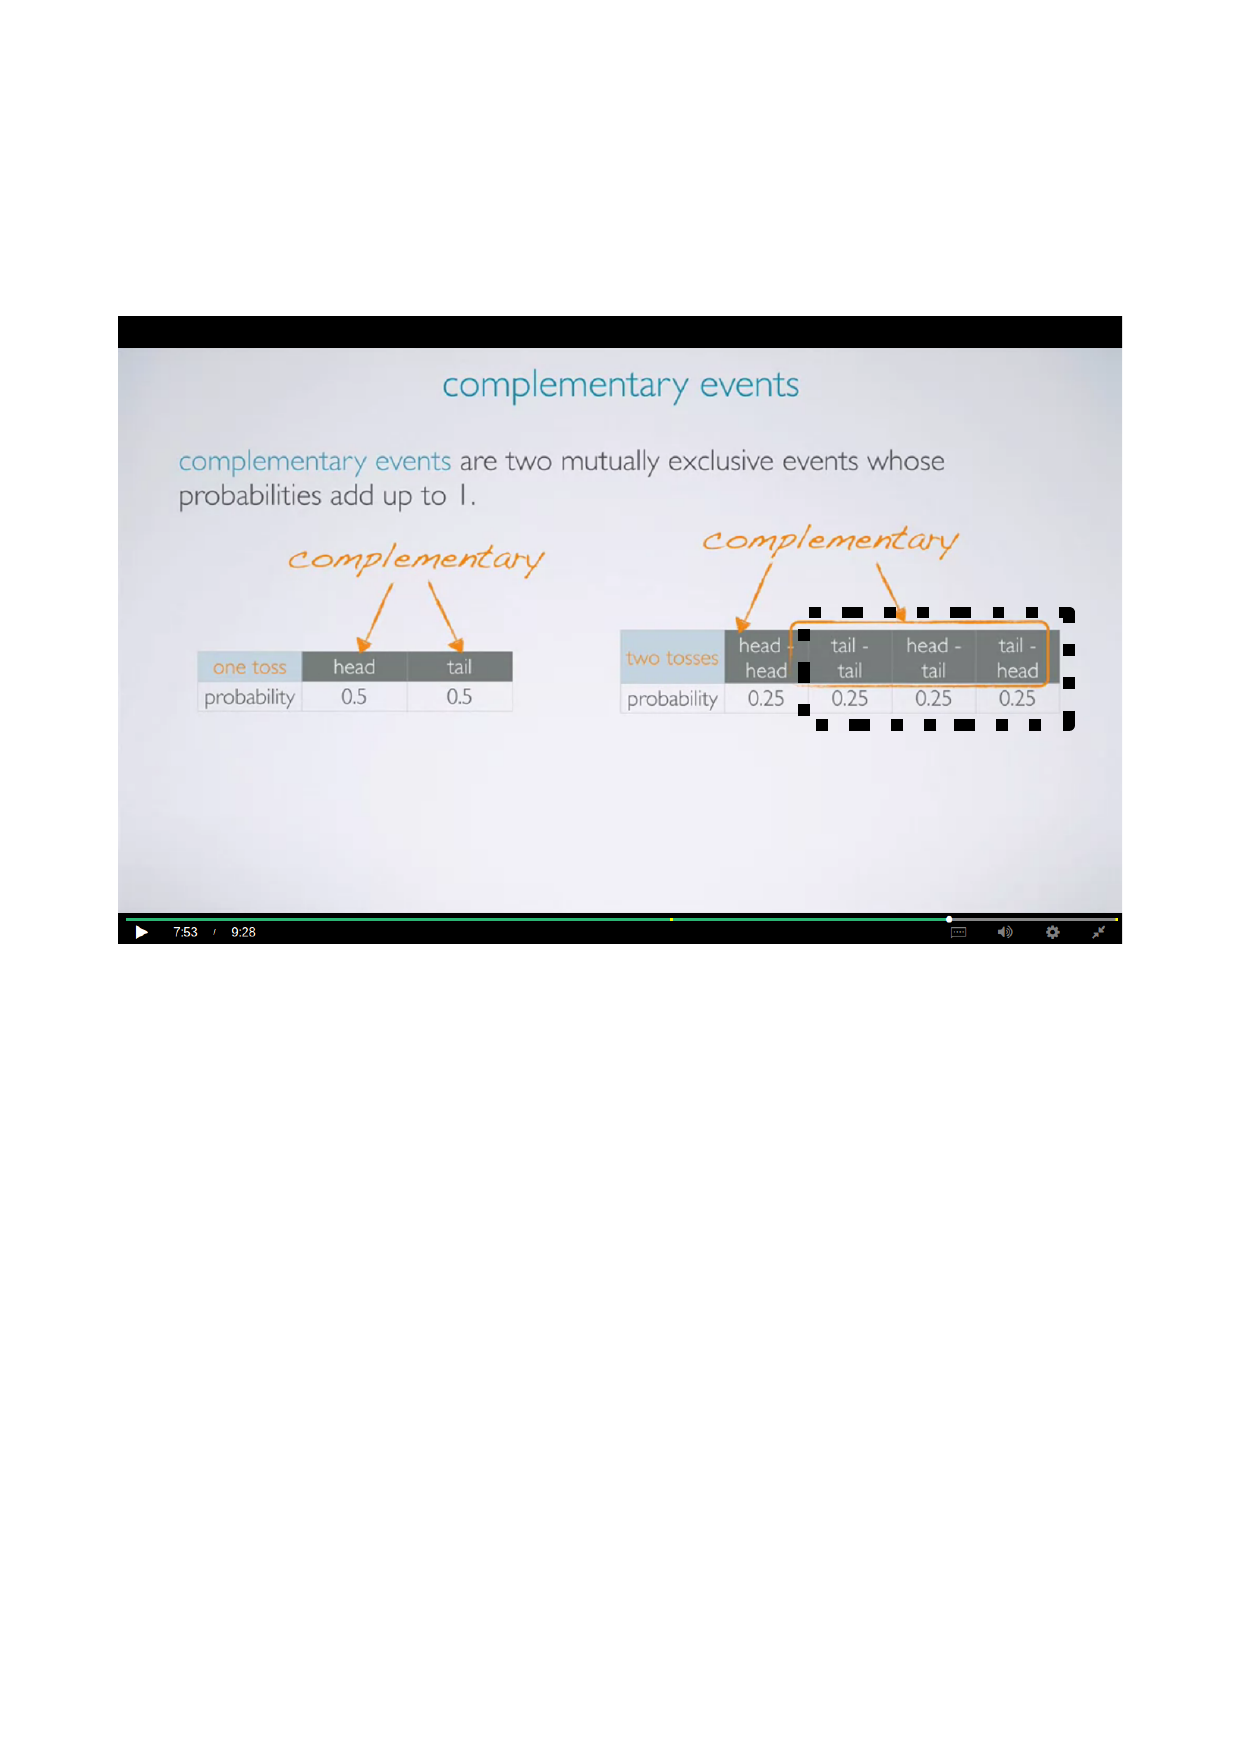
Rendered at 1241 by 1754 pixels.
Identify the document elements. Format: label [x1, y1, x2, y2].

picture [118, 316, 1123, 944]
